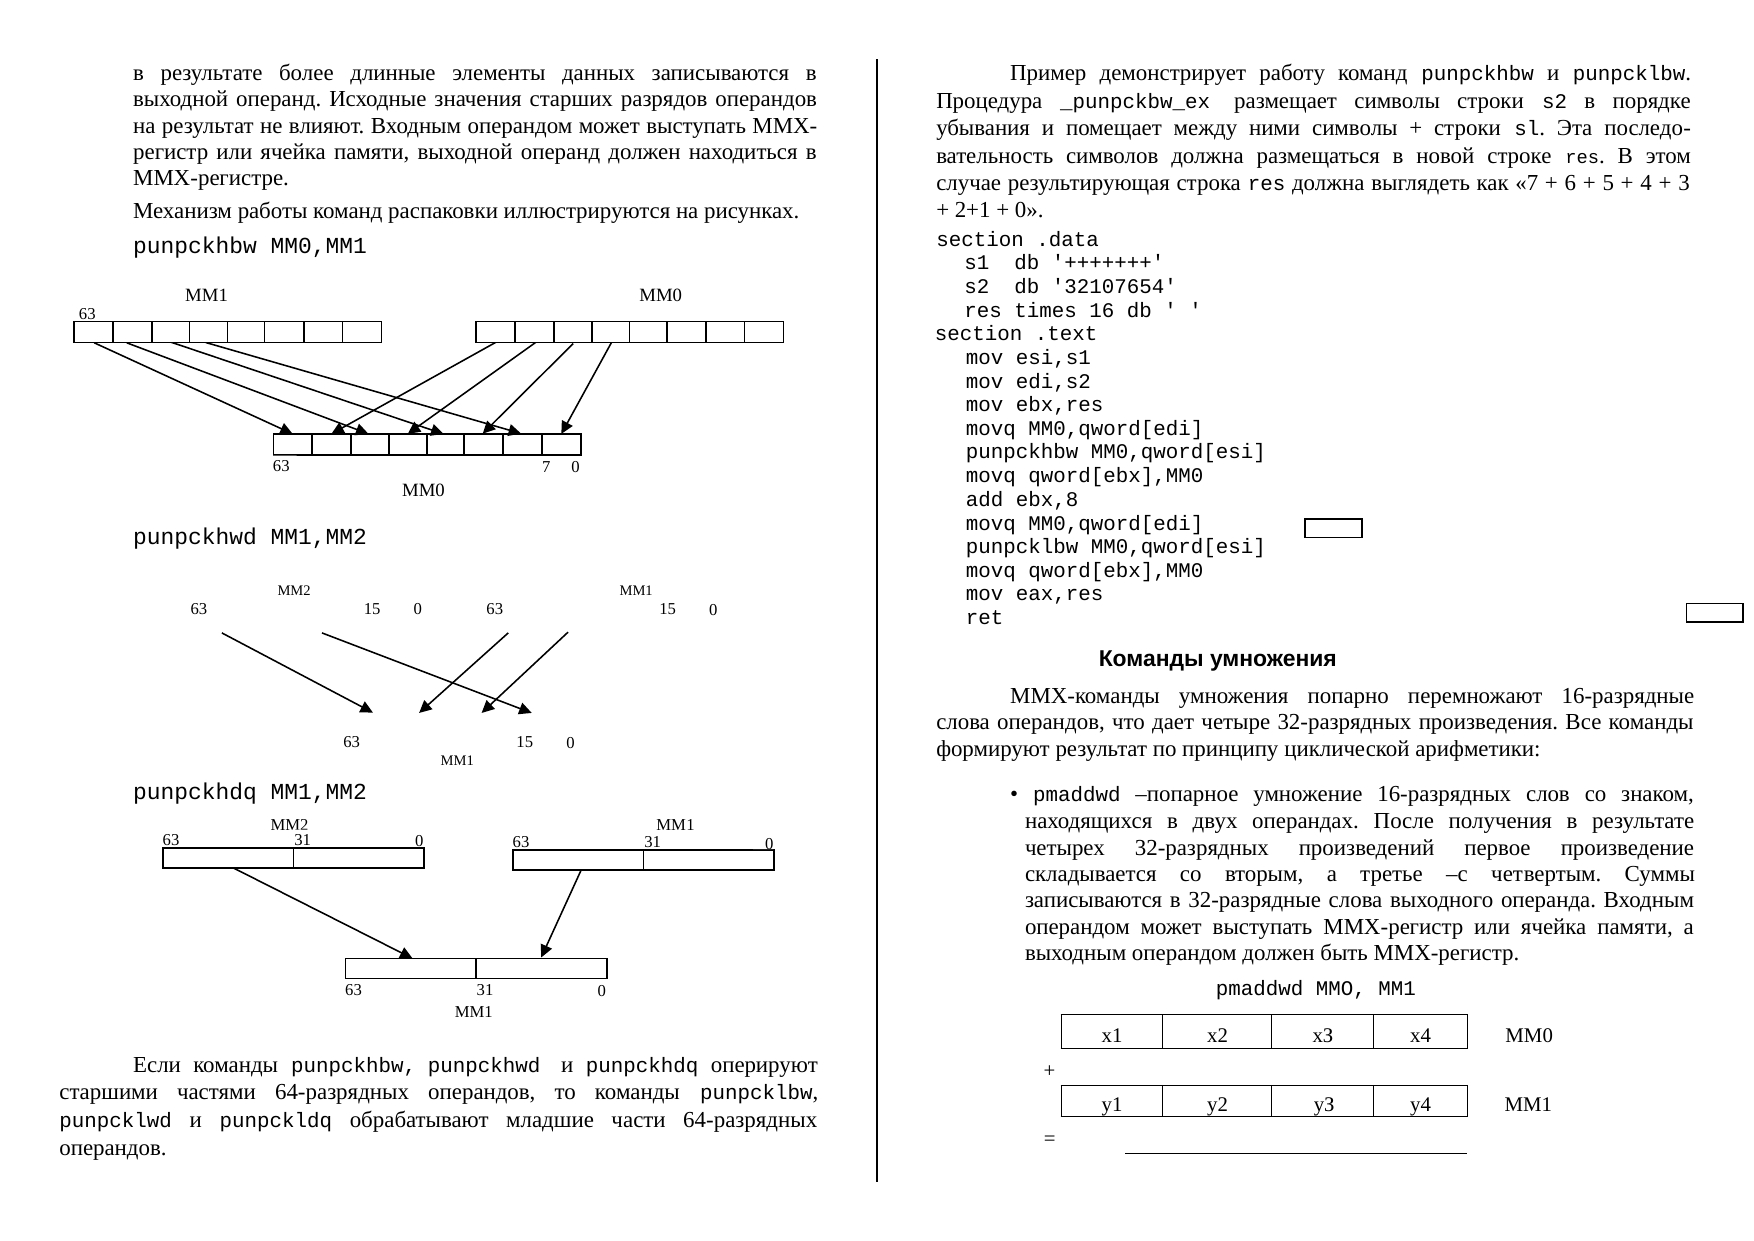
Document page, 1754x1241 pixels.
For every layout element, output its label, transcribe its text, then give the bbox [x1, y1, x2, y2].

text punpckhbw MM0,qword[esi] [936, 442, 1695, 465]
table_cell [1272, 1049, 1373, 1085]
table_cell [1374, 1117, 1428, 1153]
text movq MM0,qword[edi] [936, 512, 1695, 536]
text в результате более длинные элементы данных записываются в выходной операнд. Исходные значения старших разрядов операндов на результат не влияют. Входным операндом может выступать ММХ-регистр или ячейка памяти, выходной операнд должен находиться в ММХ-регистре. [103, 59, 818, 191]
text s1 db '+++++++' [934, 252, 1614, 276]
table_cell [1061, 1049, 1125, 1085]
table_cell [1125, 1049, 1162, 1085]
table_cell [1467, 1048, 1589, 1085]
text movq qword[ebx],MM0 [936, 465, 1695, 489]
text punpckhdq ММ1,ММ2 [59, 780, 818, 806]
table_cell [1467, 1116, 1589, 1153]
text mov edi,s2 [936, 371, 1695, 394]
table_cell [1428, 1117, 1467, 1153]
table_cell [1163, 1117, 1272, 1153]
text Пример демонстрирует работу команд punpckhbw и punpcklbw. Процедура _punpckbw_ex размещает символы строки s2 в порядке убывания и помещает между ними символы + строки sl. Эта последо­вательность символов должна размещаться в новой строке res. В этом случае ре­зультирующая строка res должна выглядеть как «7 + 6 + 5 + 4 + 3 + 2+1 + 0». [936, 59, 1691, 223]
text res times 16 db ' ' [934, 300, 1464, 323]
text section .text [934, 323, 1432, 347]
table_header хЗ [1272, 1015, 1373, 1048]
text section .data [936, 229, 1691, 252]
text • pmaddwd –попарное умножение 16-разрядных слов со знаком, находящихся в двух операндах. После получения в результате четырех 32-разрядных произведений первое произведение складывается со вторым, а третье –с чет­вертым. Суммы записываются в 32-разрядные слова выходного операнда. Входным операндом может выступать ММХ-регистр или ячейка памяти, а выходным операндом должен быть ММХ-регистр. [1010, 780, 1695, 965]
text s2 db '32107654' [934, 276, 1599, 300]
table_cell + [1038, 1048, 1061, 1085]
text mov esi,s1 [936, 347, 1695, 371]
table_cell [1374, 1049, 1428, 1085]
table_cell [1428, 1049, 1467, 1085]
text Механизм работы команд распаковки иллюстрируются на рисунках. [59, 197, 818, 223]
text ММХ-команды умножения попарно перемножают 16-разрядные слова операн­дов, что дает четыре 32-разрядных произведения. Все команды формируют ре­зультат по принципу циклической арифметики: [936, 682, 1695, 761]
table_cell [1125, 1117, 1162, 1153]
table_cell [1163, 1049, 1272, 1085]
table_header х2 [1163, 1015, 1271, 1048]
table_cell y1 [1062, 1086, 1162, 1116]
table_header [1038, 1014, 1061, 1048]
text punpckhwd ММ1,ММ2 [59, 525, 818, 551]
text punpckhbw ММ0,ММ1 [59, 235, 818, 261]
table_cell [1272, 1117, 1373, 1153]
table_cell y2 [1163, 1086, 1271, 1116]
text movq qword[ebx],MM0 [936, 560, 1695, 583]
text Команды умножения [1098, 645, 1695, 671]
table_cell [1038, 1085, 1061, 1116]
table_cell y4 [1374, 1086, 1467, 1116]
table_cell yЗ [1272, 1086, 1373, 1116]
text punpcklbw MM0,qword[esi] [936, 536, 1695, 560]
text ret [936, 607, 1695, 631]
text add ebx,8 [936, 489, 1695, 512]
table_header х4 [1374, 1015, 1467, 1048]
text pmaddwd ММО, ММ1 [936, 978, 1695, 1002]
text Если команды punpckhbw, punpckhwd и punpckhdq оперируют старшими частями 64-разрядных операндов, то команды punpcklbw, punpcklwd и punpckldq обрабатывают младшие части 64-разрядных операндов. [59, 1051, 818, 1160]
table_cell = [1038, 1116, 1125, 1153]
text mov ebx,res [936, 394, 1695, 418]
text movq MM0,qword[edi] [936, 418, 1695, 442]
table_cell ММ1 [1468, 1085, 1589, 1116]
table_header ММ0 [1468, 1014, 1589, 1048]
table_header х1 [1062, 1015, 1162, 1048]
text mov eax,res [936, 583, 1695, 607]
